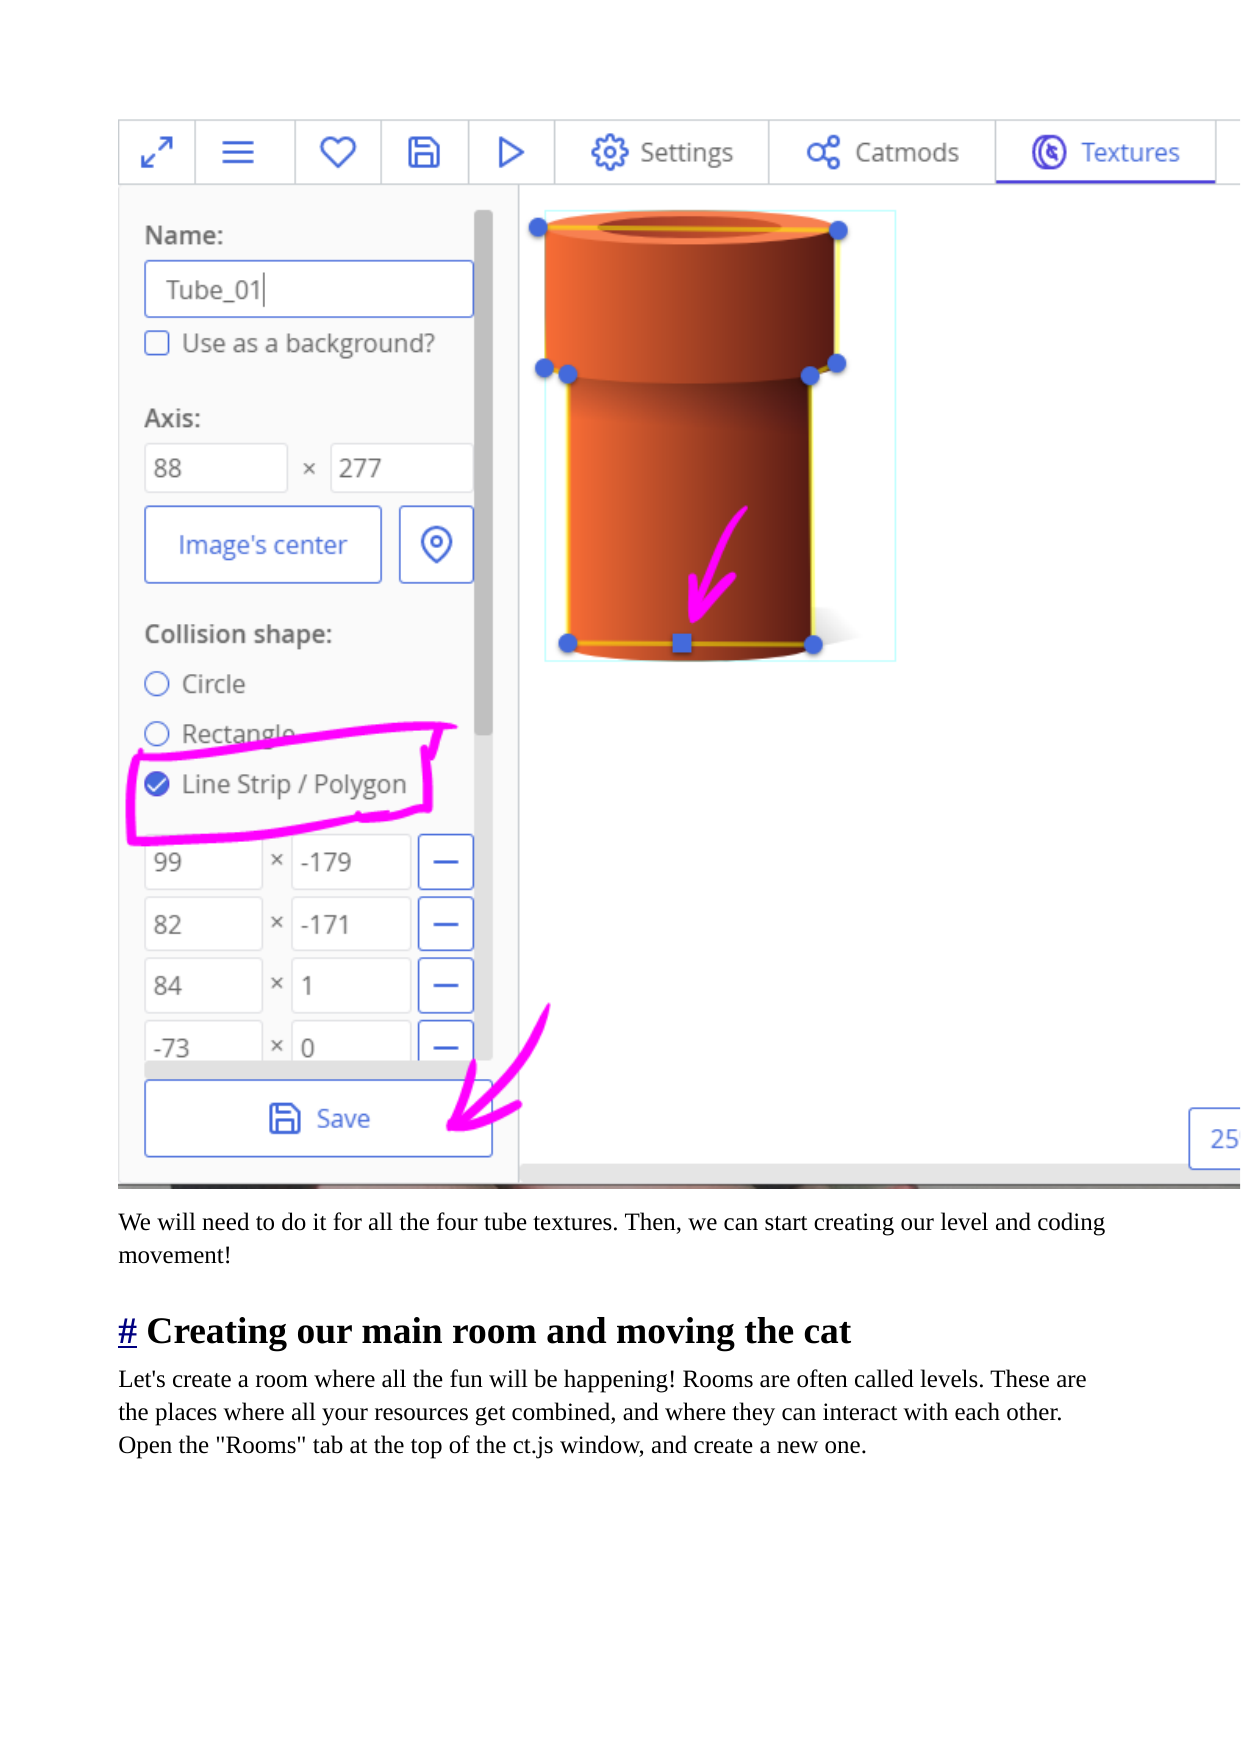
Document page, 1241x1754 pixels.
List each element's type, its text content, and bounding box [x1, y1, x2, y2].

text We will need to do it for all the four tube textures. Then, we can start creating our level and coding movement! [118, 1207, 1122, 1269]
text Let's create a room where all the fun will be happening! Rooms are often called levels. These are the places where all your resources get combined, and where they can interact with each other. Open the "Rooms" tab at the top of the ct.js window, and create a new one. [118, 1364, 1122, 1459]
picture [118, 118, 1241, 1189]
subtitle # Creating our main room and moving the cat [118, 1309, 1122, 1352]
